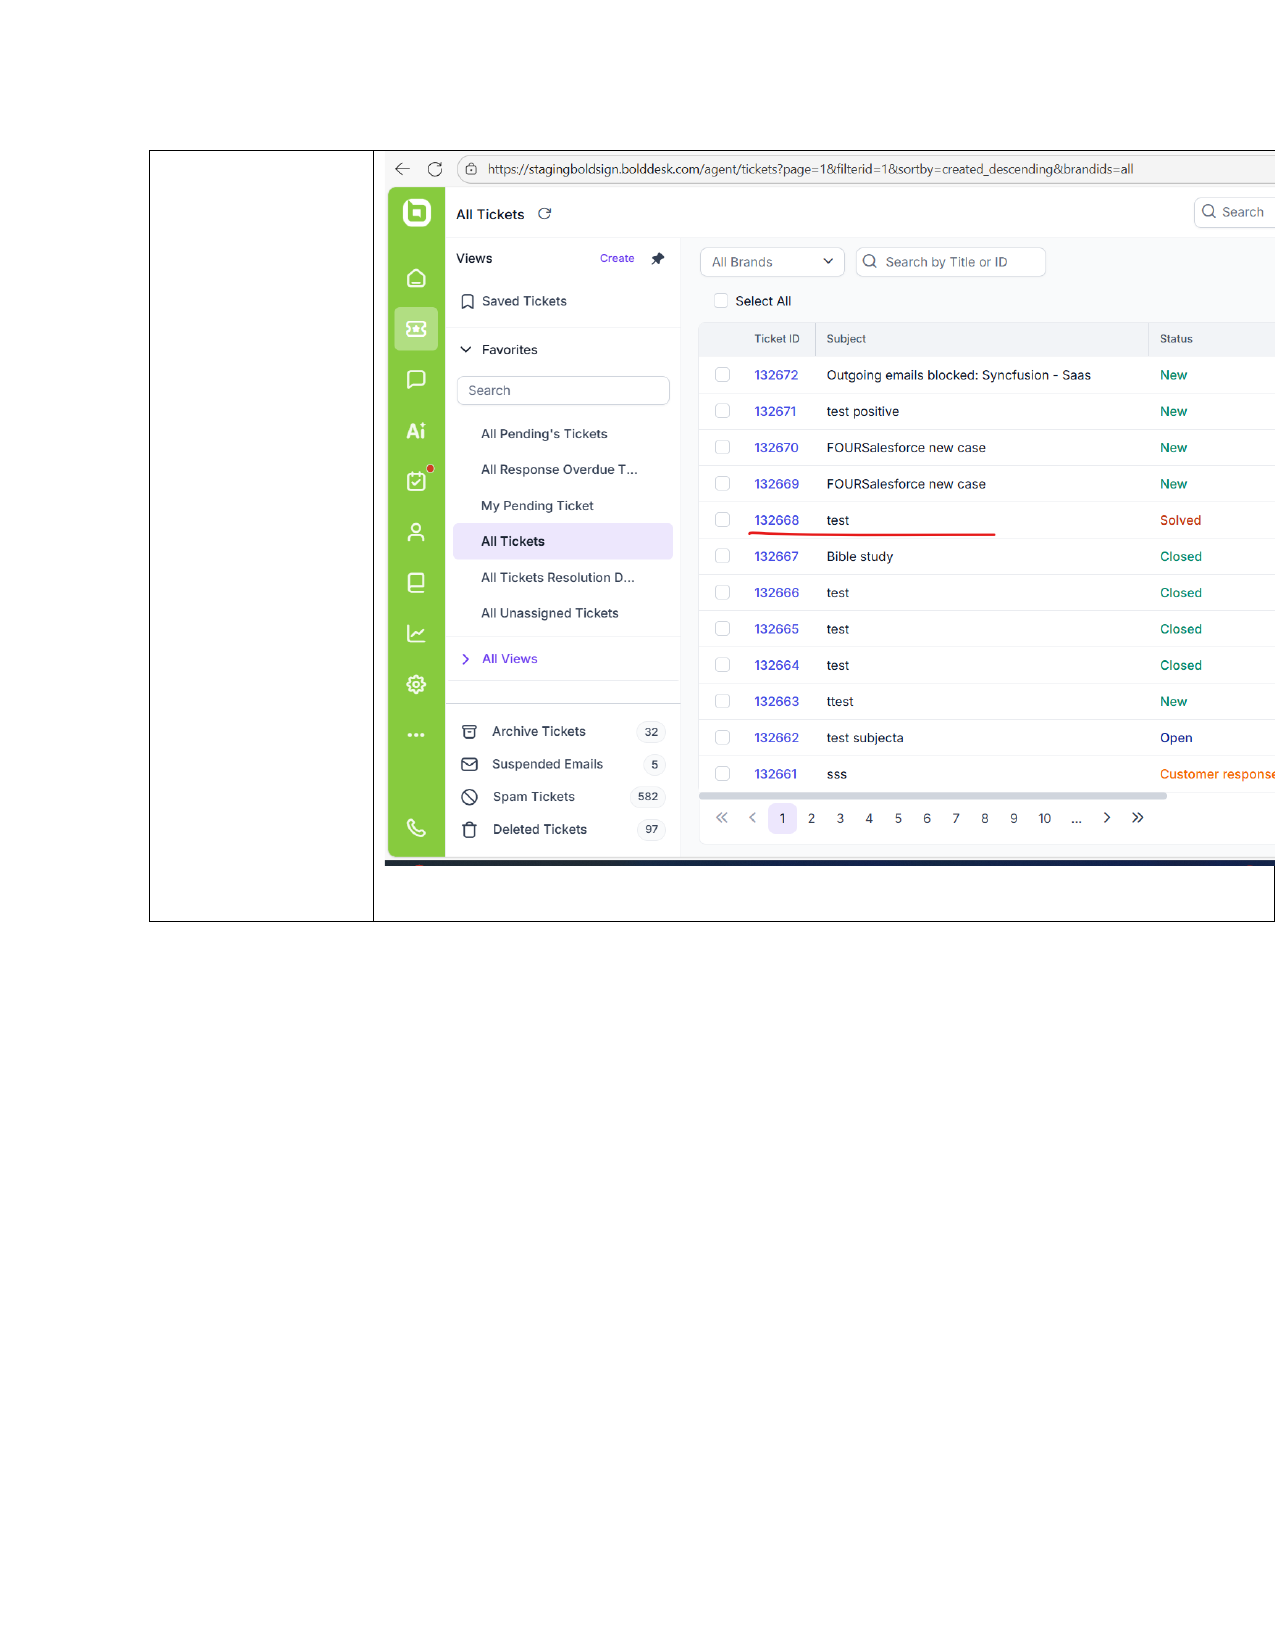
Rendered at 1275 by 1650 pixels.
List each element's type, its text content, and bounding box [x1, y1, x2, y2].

table_cell Ensured Time related property details in ticket grid view with Insights tab. [150, 151, 373, 921]
table_cell [374, 151, 1274, 921]
